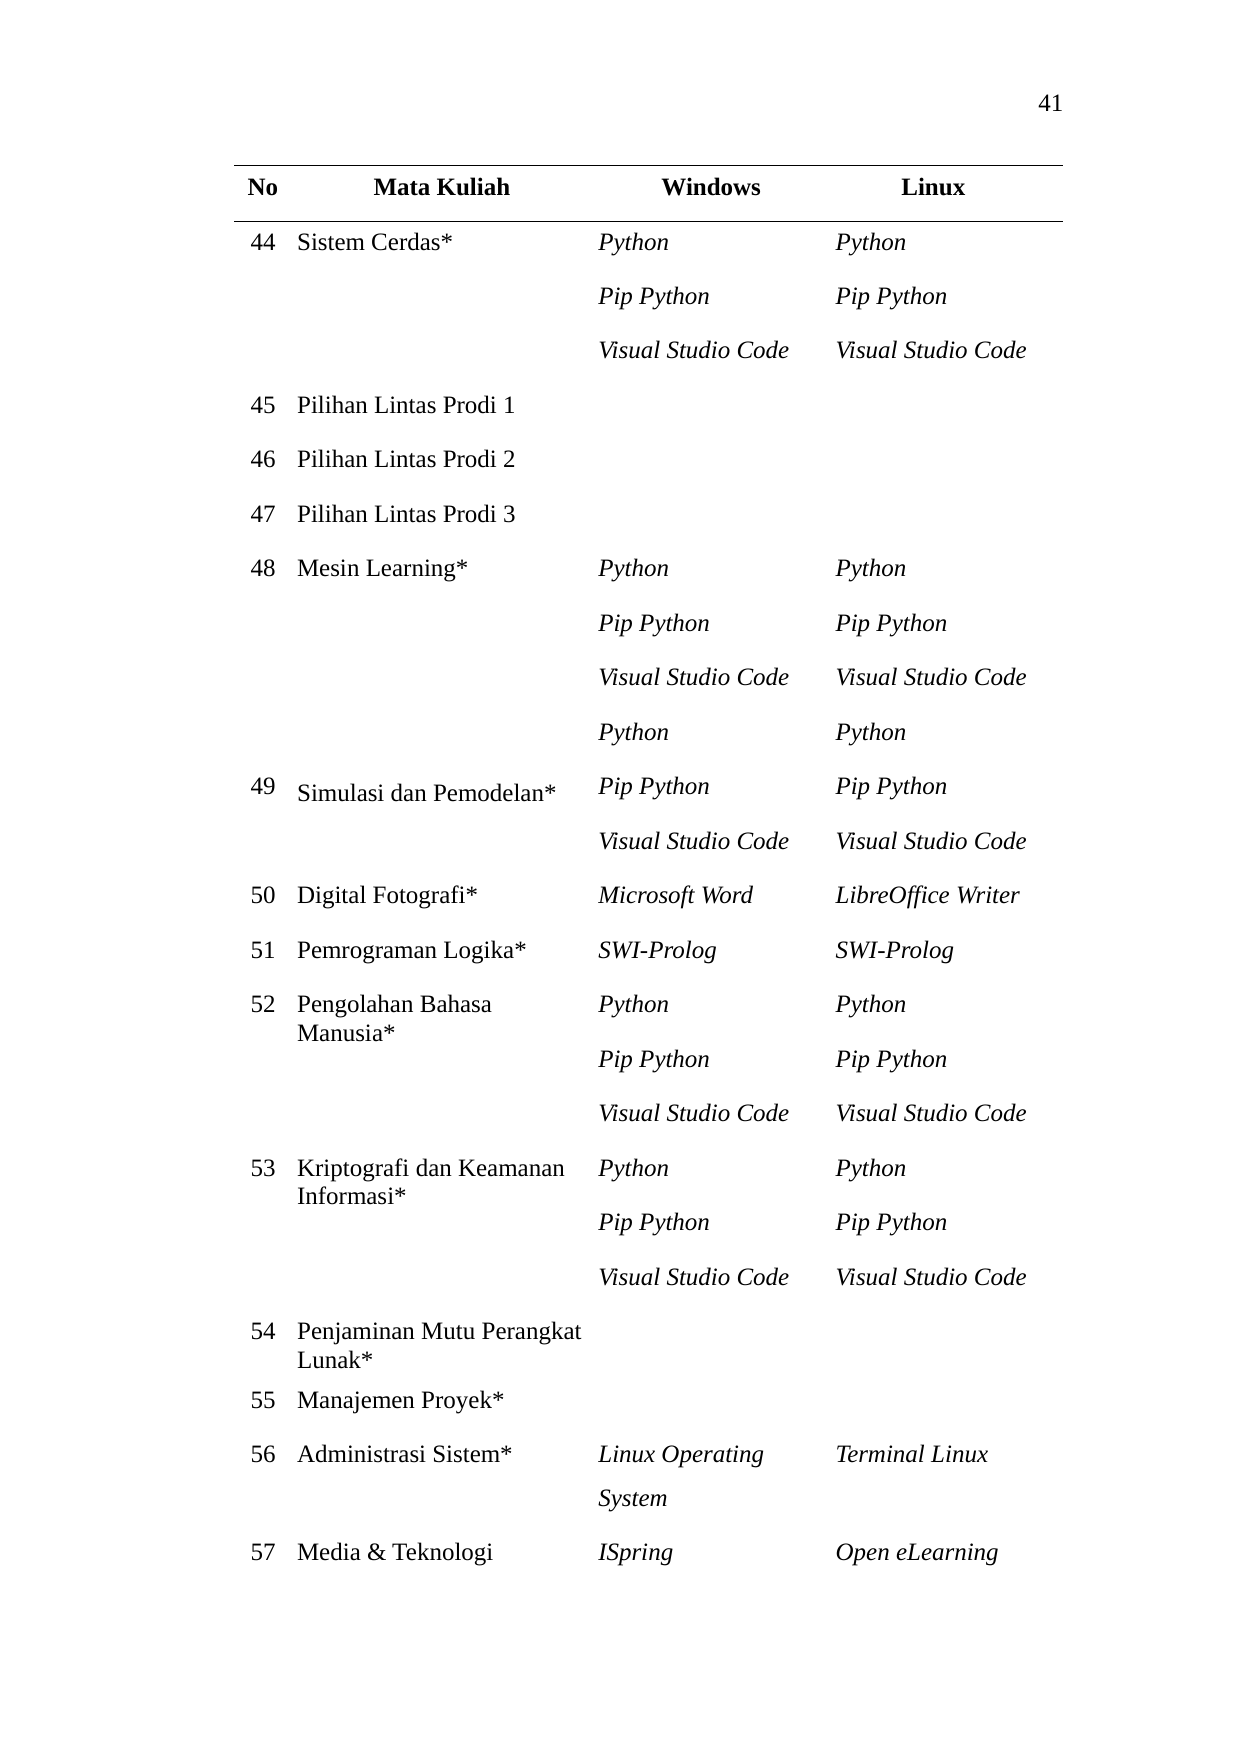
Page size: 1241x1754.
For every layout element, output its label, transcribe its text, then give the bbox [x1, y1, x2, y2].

table_cell 50 [234, 875, 291, 929]
table_cell [592, 1310, 829, 1379]
table_cell Media & Teknologi [291, 1531, 592, 1572]
table_cell Pip Python [830, 275, 1063, 330]
table_cell 51 [234, 929, 291, 983]
table_header Linux [830, 166, 1063, 221]
table_cell 44 [234, 222, 291, 384]
table_cell [830, 384, 1063, 439]
table_cell [830, 493, 1063, 548]
table_cell Python [830, 711, 1063, 766]
table_cell Pip Python [830, 602, 1063, 657]
table_cell 46 [234, 439, 291, 493]
table_cell Manajemen Proyek* [291, 1379, 592, 1434]
table_cell Simulasi dan Pemodelan* [291, 711, 592, 874]
table_cell 57 [234, 1531, 291, 1572]
table_cell Visual Studio Code [830, 820, 1063, 874]
table_cell 54 [234, 1310, 291, 1379]
table_header Mata Kuliah [291, 166, 592, 221]
table_cell Visual Studio Code [830, 1256, 1063, 1310]
table_cell [830, 1379, 1063, 1434]
table_cell LibreOffice Writer [830, 875, 1063, 929]
table_cell Visual Studio Code [830, 330, 1063, 384]
table_cell Python [592, 222, 829, 275]
table_cell Microsoft Word [592, 875, 829, 929]
table_cell Linux Operating System [592, 1434, 829, 1531]
table_cell Visual Studio Code [592, 330, 829, 384]
table_cell [592, 493, 829, 548]
table_cell Pip Python [592, 766, 829, 820]
table_cell 49 [234, 711, 291, 874]
table_cell 53 [234, 1147, 291, 1310]
table_cell Pilihan Lintas Prodi 1 [291, 384, 592, 439]
table_cell Python [592, 984, 829, 1038]
table_cell Pip Python [592, 602, 829, 657]
table_cell [592, 384, 829, 439]
table_cell Pengolahan Bahasa Manusia* [291, 984, 592, 1147]
table_cell Digital Fotografi* [291, 875, 592, 929]
table_cell Python [830, 222, 1063, 275]
table_cell Terminal Linux [830, 1434, 1063, 1531]
table_cell Python [592, 1147, 829, 1201]
table_cell Python [830, 1147, 1063, 1201]
table_cell Pilihan Lintas Prodi 3 [291, 493, 592, 548]
table_cell Visual Studio Code [830, 1093, 1063, 1147]
table_cell [592, 439, 829, 493]
table_cell ISpring [592, 1531, 829, 1572]
table_cell [830, 439, 1063, 493]
table_cell Visual Studio Code [830, 657, 1063, 711]
table_cell Pemrograman Logika* [291, 929, 592, 983]
table_cell 55 [234, 1379, 291, 1434]
table_cell Pip Python [592, 1201, 829, 1256]
table_cell Administrasi Sistem* [291, 1434, 592, 1531]
table_cell Pip Python [830, 1038, 1063, 1092]
table_cell 47 [234, 493, 291, 548]
table_cell Sistem Cerdas* [291, 222, 592, 384]
table_cell Python [830, 984, 1063, 1038]
table_cell Visual Studio Code [592, 1093, 829, 1147]
table_cell 45 [234, 384, 291, 439]
table_cell Pilihan Lintas Prodi 2 [291, 439, 592, 493]
table_cell Python [592, 711, 829, 766]
table_cell 52 [234, 984, 291, 1147]
table_cell Pip Python [830, 766, 1063, 820]
table_cell 56 [234, 1434, 291, 1531]
table_cell Python [592, 548, 829, 602]
table_cell 48 [234, 548, 291, 711]
table_cell [592, 1379, 829, 1434]
table_cell Visual Studio Code [592, 657, 829, 711]
table_cell [830, 1310, 1063, 1379]
table_cell Penjaminan Mutu Perangkat Lunak* [291, 1310, 592, 1379]
table_cell SWI-Prolog [592, 929, 829, 983]
table_header Windows [592, 166, 829, 221]
table_cell Pip Python [592, 1038, 829, 1092]
table_cell Visual Studio Code [592, 820, 829, 874]
table_cell Kriptografi dan Keamanan Informasi* [291, 1147, 592, 1310]
table_cell SWI-Prolog [830, 929, 1063, 983]
table_cell Pip Python [592, 275, 829, 330]
table_cell Visual Studio Code [592, 1256, 829, 1310]
table_cell Open eLearning [830, 1531, 1063, 1572]
table_cell Python [830, 548, 1063, 602]
table_cell Mesin Learning* [291, 548, 592, 711]
table_cell Pip Python [830, 1201, 1063, 1256]
table_header No [234, 166, 291, 221]
